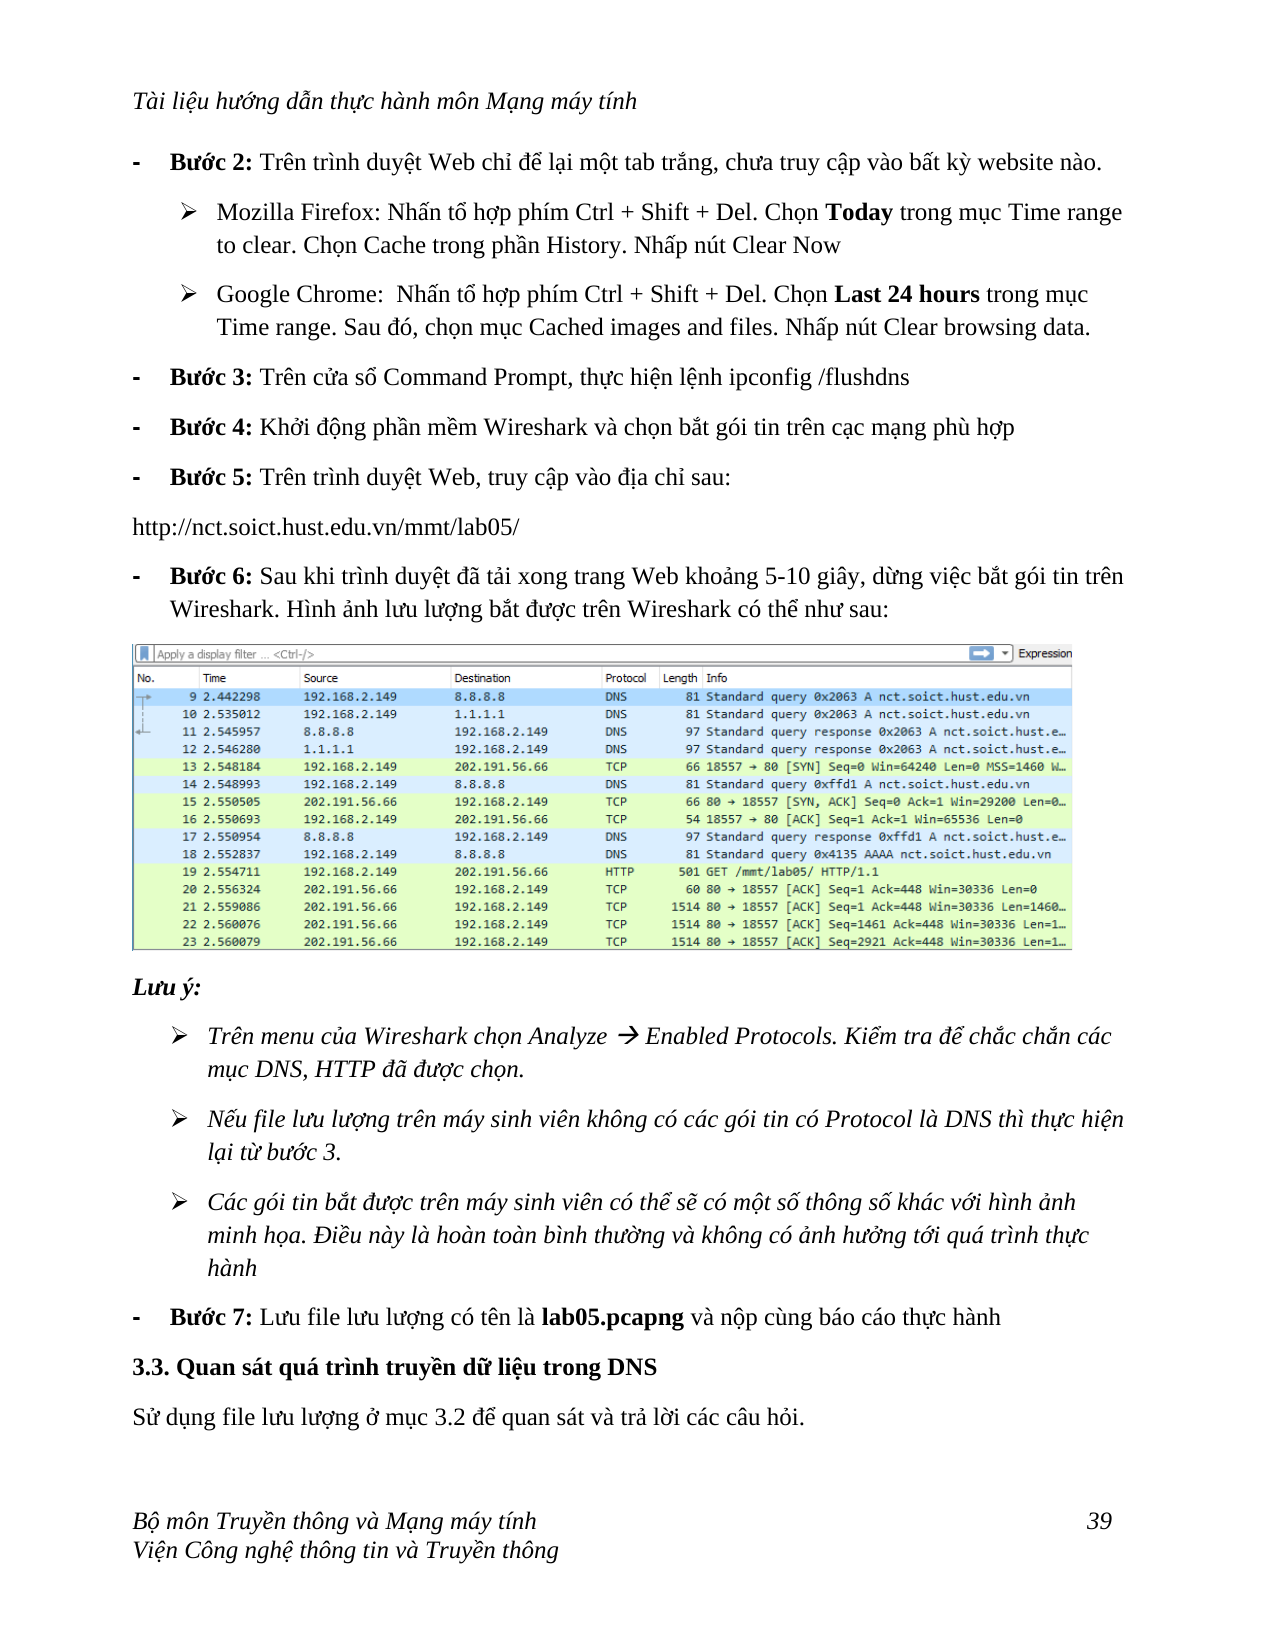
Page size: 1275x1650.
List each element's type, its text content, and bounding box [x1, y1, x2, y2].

text 3.3. Quan sát quá trình truyền dữ liệu trong DNS [132, 1352, 1125, 1381]
list Trên menu của Wireshark chọn Analyze  Enabled Protocols. Kiểm tra để chắc chắn các mục DNS, HTTP đã được chọn. [169, 1021, 1125, 1083]
list Bước 2: Trên trình duyệt Web chỉ để lại một tab trắng, chưa truy cập vào bất kỳ website nào. [132, 147, 1125, 176]
list Các gói tin bắt được trên máy sinh viên có thể sẽ có một số thông số khác với hình ảnh minh họa. Điều này là hoàn toàn bình thường và không có ảnh hưởng tới quá trình thực hành [169, 1187, 1125, 1281]
list Mozilla Firefox: Nhấn tổ hợp phím Ctrl + Shift + Del. Chọn Today trong mục Time range to clear. Chọn Cache trong phần History. Nhấp nút Clear Now [179, 197, 1125, 258]
list Bước 4: Khởi động phần mềm Wireshark và chọn bắt gói tin trên cạc mạng phù hợp [132, 412, 1125, 441]
picture [132, 644, 1073, 951]
text http://nct.soict.hust.edu.vn/mmt/lab05/ [132, 512, 1125, 540]
list Google Chrome: Nhấn tổ hợp phím Ctrl + Shift + Del. Chọn Last 24 hours trong mục Time range. Sau đó, chọn mục Cached images and files. Nhấp nút Clear browsing data. [179, 279, 1125, 341]
list Bước 3: Trên cửa sổ Command Prompt, thực hiện lệnh ipconfig /flushdns [132, 362, 1125, 391]
list Bước 5: Trên trình duyệt Web, truy cập vào địa chỉ sau: [132, 462, 1125, 491]
text Lưu ý: [132, 972, 1125, 1000]
list Bước 7: Lưu file lưu lượng có tên là lab05.pcapng và nộp cùng báo cáo thực hành [132, 1302, 1125, 1331]
list Bước 6: Sau khi trình duyệt đã tải xong trang Web khoảng 5-10 giây, dừng việc bắt gói tin trên Wireshark. Hình ảnh lưu lượng bắt được trên Wireshark có thể như sau: [132, 561, 1125, 623]
list Nếu file lưu lượng trên máy sinh viên không có các gói tin có Protocol là DNS thì thực hiện lại từ bước 3. [169, 1104, 1125, 1166]
text Sử dụng file lưu lượng ở mục 3.2 để quan sát và trả lời các câu hỏi. [132, 1402, 1125, 1431]
